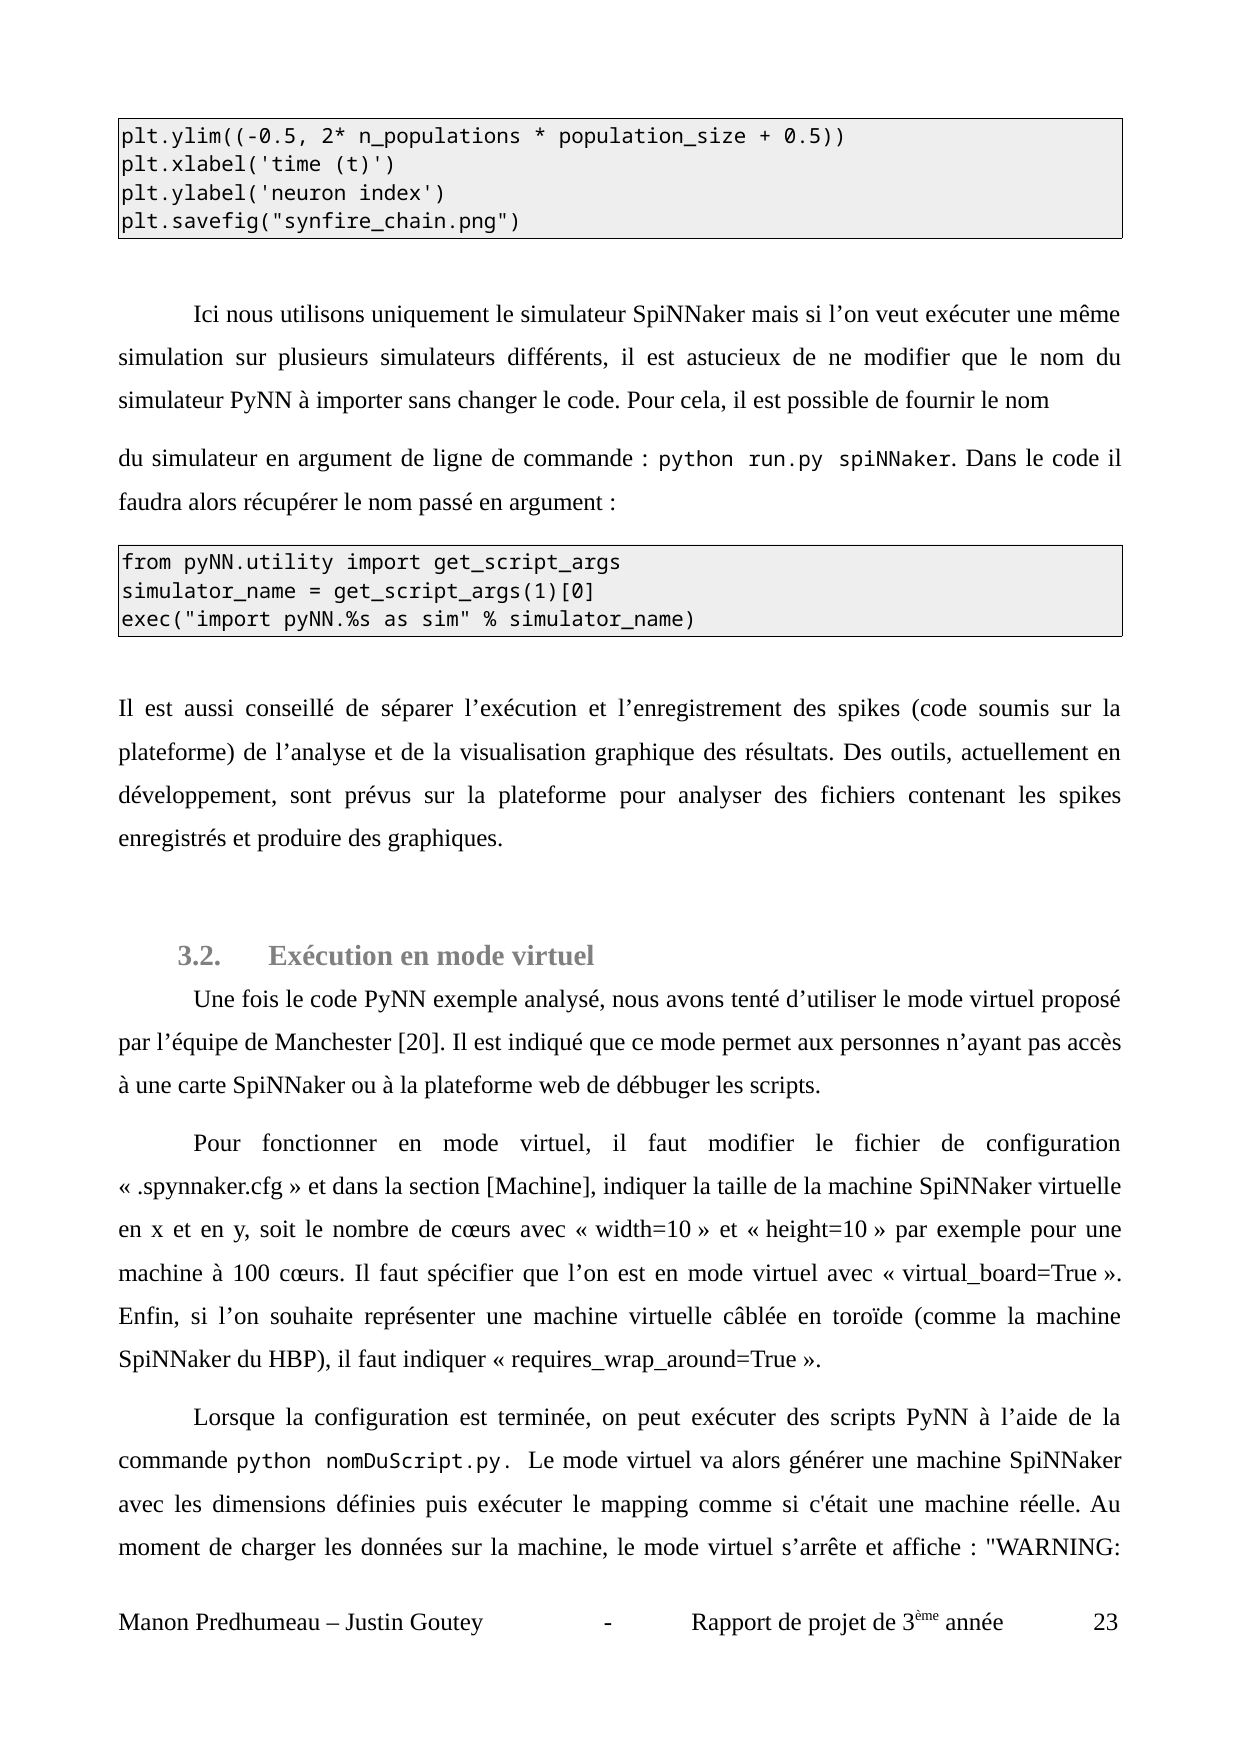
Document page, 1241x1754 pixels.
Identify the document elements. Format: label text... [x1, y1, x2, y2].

text Ici nous utilisons uniquement le simulateur SpiNNaker mais si l’on veut exécuter une même simulation sur plusieurs simulateurs différents, il est astucieux de ne modifier que le nom du simulateur PyNN à importer sans changer le code. Pour cela, il est possible de fournir le nom [118, 299, 1122, 414]
text Une fois le code PyNN exemple analysé, nous avons tenté d’utiliser le mode virtuel proposé par l’équipe de Manchester [20]. Il est indiqué que ce mode permet aux personnes n’ayant pas accès à une carte SpiNNaker ou à la plateforme web de débbuger les scripts. [118, 984, 1122, 1099]
text Lorsque la configuration est terminée, on peut exécuter des scripts PyNN à l’aide de la commande python nomDuScript.py. Le mode virtuel va alors générer une machine SpiNNaker avec les dimensions définies puis exécuter le mapping comme si c'était une machine réelle. Au moment de charger les données sur la machine, le mode virtuel s’arrête et affiche : "WARNING: [118, 1402, 1122, 1561]
text du simulateur en argument de ligne de commande : python run.py spiNNaker. Dans le code il faudra alors récupérer le nom passé en argument : [118, 443, 1122, 516]
text exec("import pyNN.%s as sim" % simulator_name) [119, 601, 1122, 636]
text from pyNN.utility import get_script_args [119, 546, 1122, 573]
text simulator_name = get_script_args(1)[0] [119, 573, 1122, 601]
text Il est aussi conseillé de séparer l’exécution et l’enregistrement des spikes (code soumis sur la plateforme) de l’analyse et de la visualisation graphique des résultats. Des outils, actuellement en développement, sont prévus sur la plateforme pour analyser des fichiers contenant les spikes enregistrés et produire des graphiques. [118, 693, 1122, 852]
text plt.ylim((-0.5, 2* n_populations * population_size + 0.5)) [119, 119, 1122, 147]
subtitle Exécution en mode virtuel [177, 938, 1122, 972]
text plt.savefig("synfire_chain.png") [119, 203, 1122, 238]
text plt.xlabel('time (t)') [119, 147, 1122, 175]
text Pour fonctionner en mode virtuel, il faut modifier le fichier de configuration « .spynnaker.cfg » et dans la section [Machine], indiquer la taille de la machine SpiNNaker virtuelle en x et en y, soit le nombre de cœurs avec « width=10 » et « height=10 » par exemple pour une machine à 100 cœurs. Il faut spécifier que l’on est en mode virtuel avec « virtual_board=True ». Enfin, si l’on souhaite représenter une machine virtuelle câblée en toroïde (comme la machine SpiNNaker du HBP), il faut indiquer « requires_wrap_around=True ». [118, 1128, 1122, 1373]
text plt.ylabel('neuron index') [119, 175, 1122, 203]
